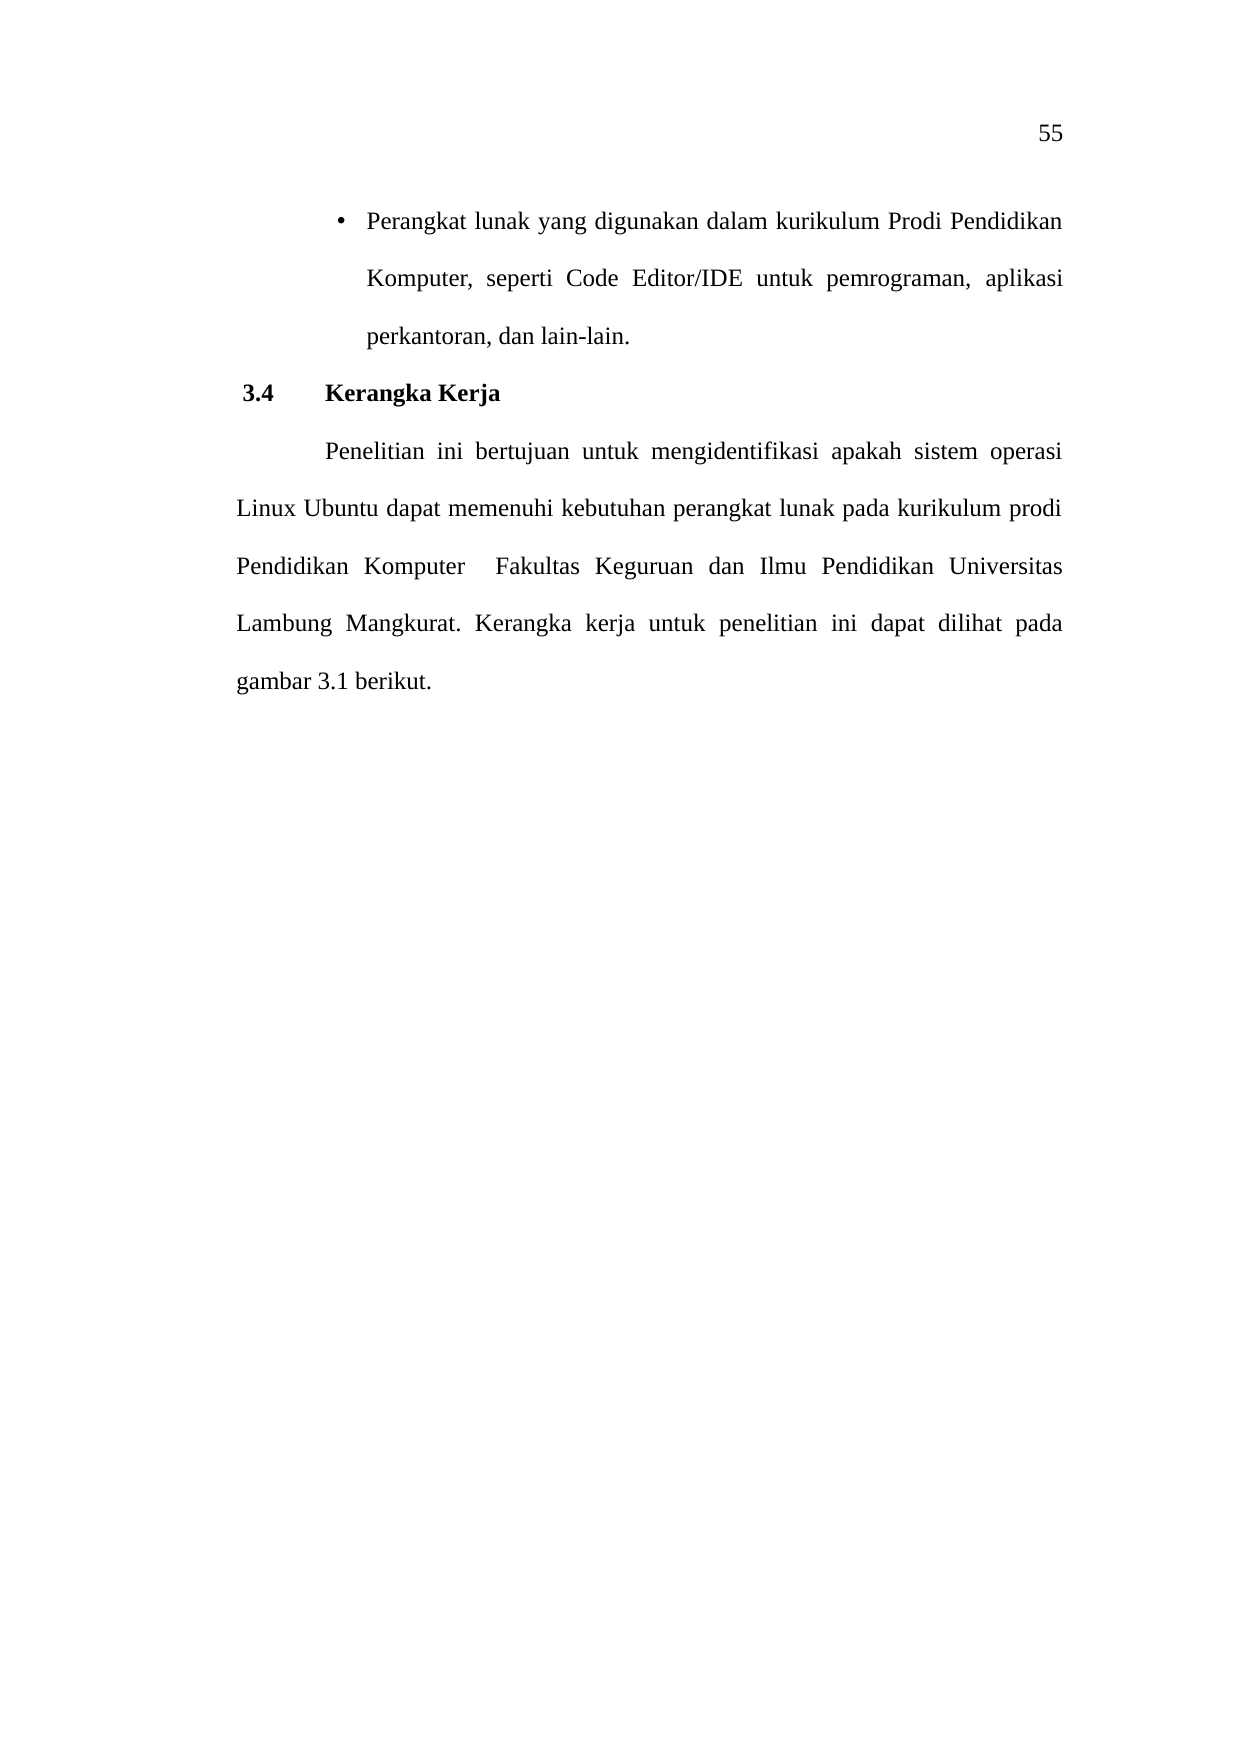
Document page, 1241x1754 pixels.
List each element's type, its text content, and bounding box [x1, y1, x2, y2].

subtitle Kerangka Kerja [236, 378, 1063, 407]
text Penelitian ini bertujuan untuk mengidentifikasi apakah sistem operasi Linux Ubuntu dapat memenuhi kebutuhan perangkat lunak pada kurikulum prodi Pendidikan Komputer Fakultas Keguruan dan Ilmu Pendidikan Universitas Lambung Mangkurat. Kerangka kerja untuk penelitian ini dapat dilihat pada gambar 3.1 berikut. [236, 436, 1063, 695]
list Perangkat lunak yang digunakan dalam kurikulum Prodi Pendidikan Komputer, seperti Code Editor/IDE untuk pemrograman, aplikasi perkantoran, dan lain-lain. [337, 206, 1063, 350]
